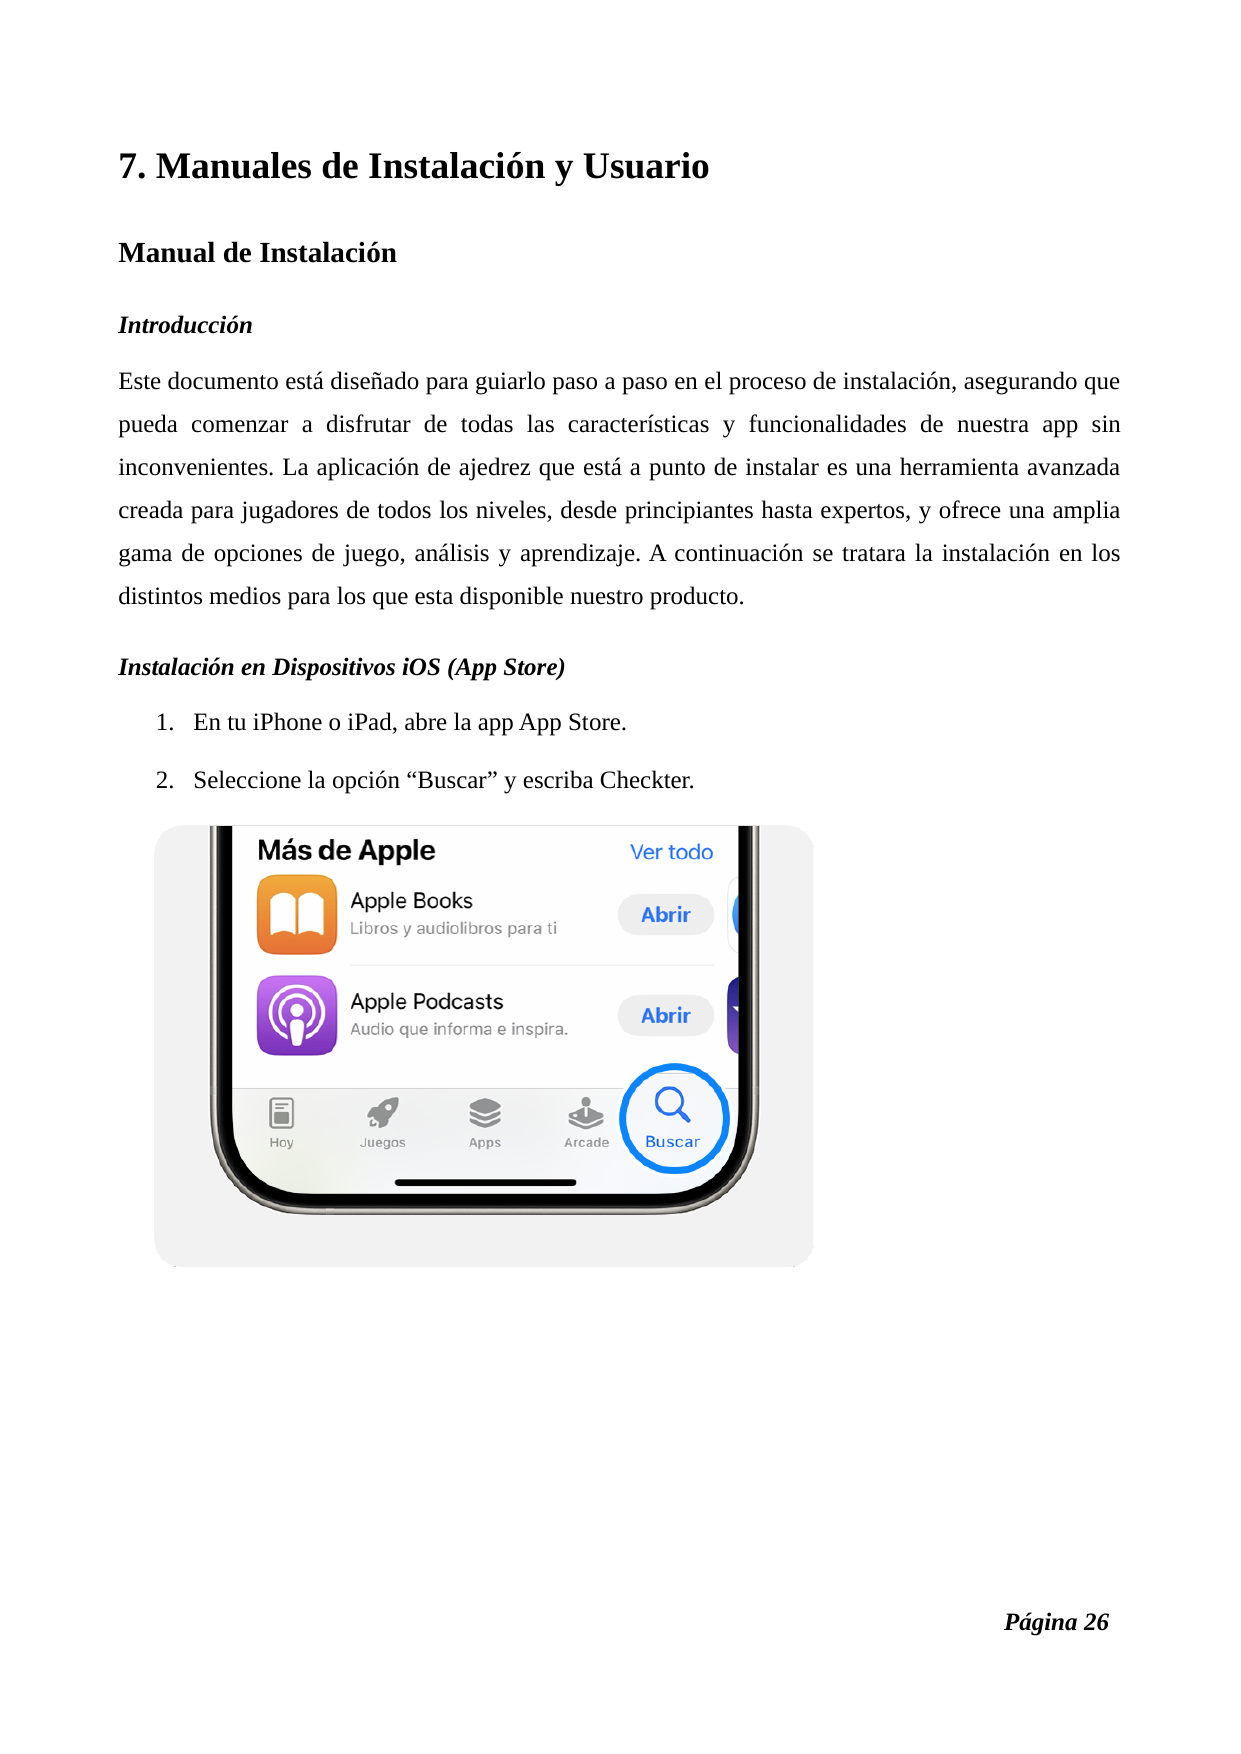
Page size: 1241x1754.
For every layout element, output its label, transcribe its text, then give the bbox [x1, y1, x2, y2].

picture [154, 825, 814, 1267]
list En tu iPhone o iPad, abre la app App Store. [156, 707, 1122, 736]
subtitle Manual de Instalación [118, 235, 1122, 268]
subtitle Introducción [118, 310, 1122, 339]
list Seleccione la opción “Buscar” y escriba Checkter. [156, 765, 1122, 794]
text Este documento está diseñado para guiarlo paso a paso en el proceso de instalación, asegurando que pueda comenzar a disfrutar de todas las características y funcionalidades de nuestra app sin inconvenientes. La aplicación de ajedrez que está a punto de instalar es una herramienta avanzada creada para jugadores de todos los niveles, desde principiantes hasta expertos, y ofrece una amplia gama de opciones de juego, análisis y aprendizaje. A continuación se tratara la instalación en los distintos medios para los que esta disponible nuestro producto. [118, 366, 1122, 610]
subtitle Instalación en Dispositivos iOS (App Store) [118, 652, 1122, 680]
subtitle 7. Manuales de Instalación y Usuario [118, 143, 1122, 186]
